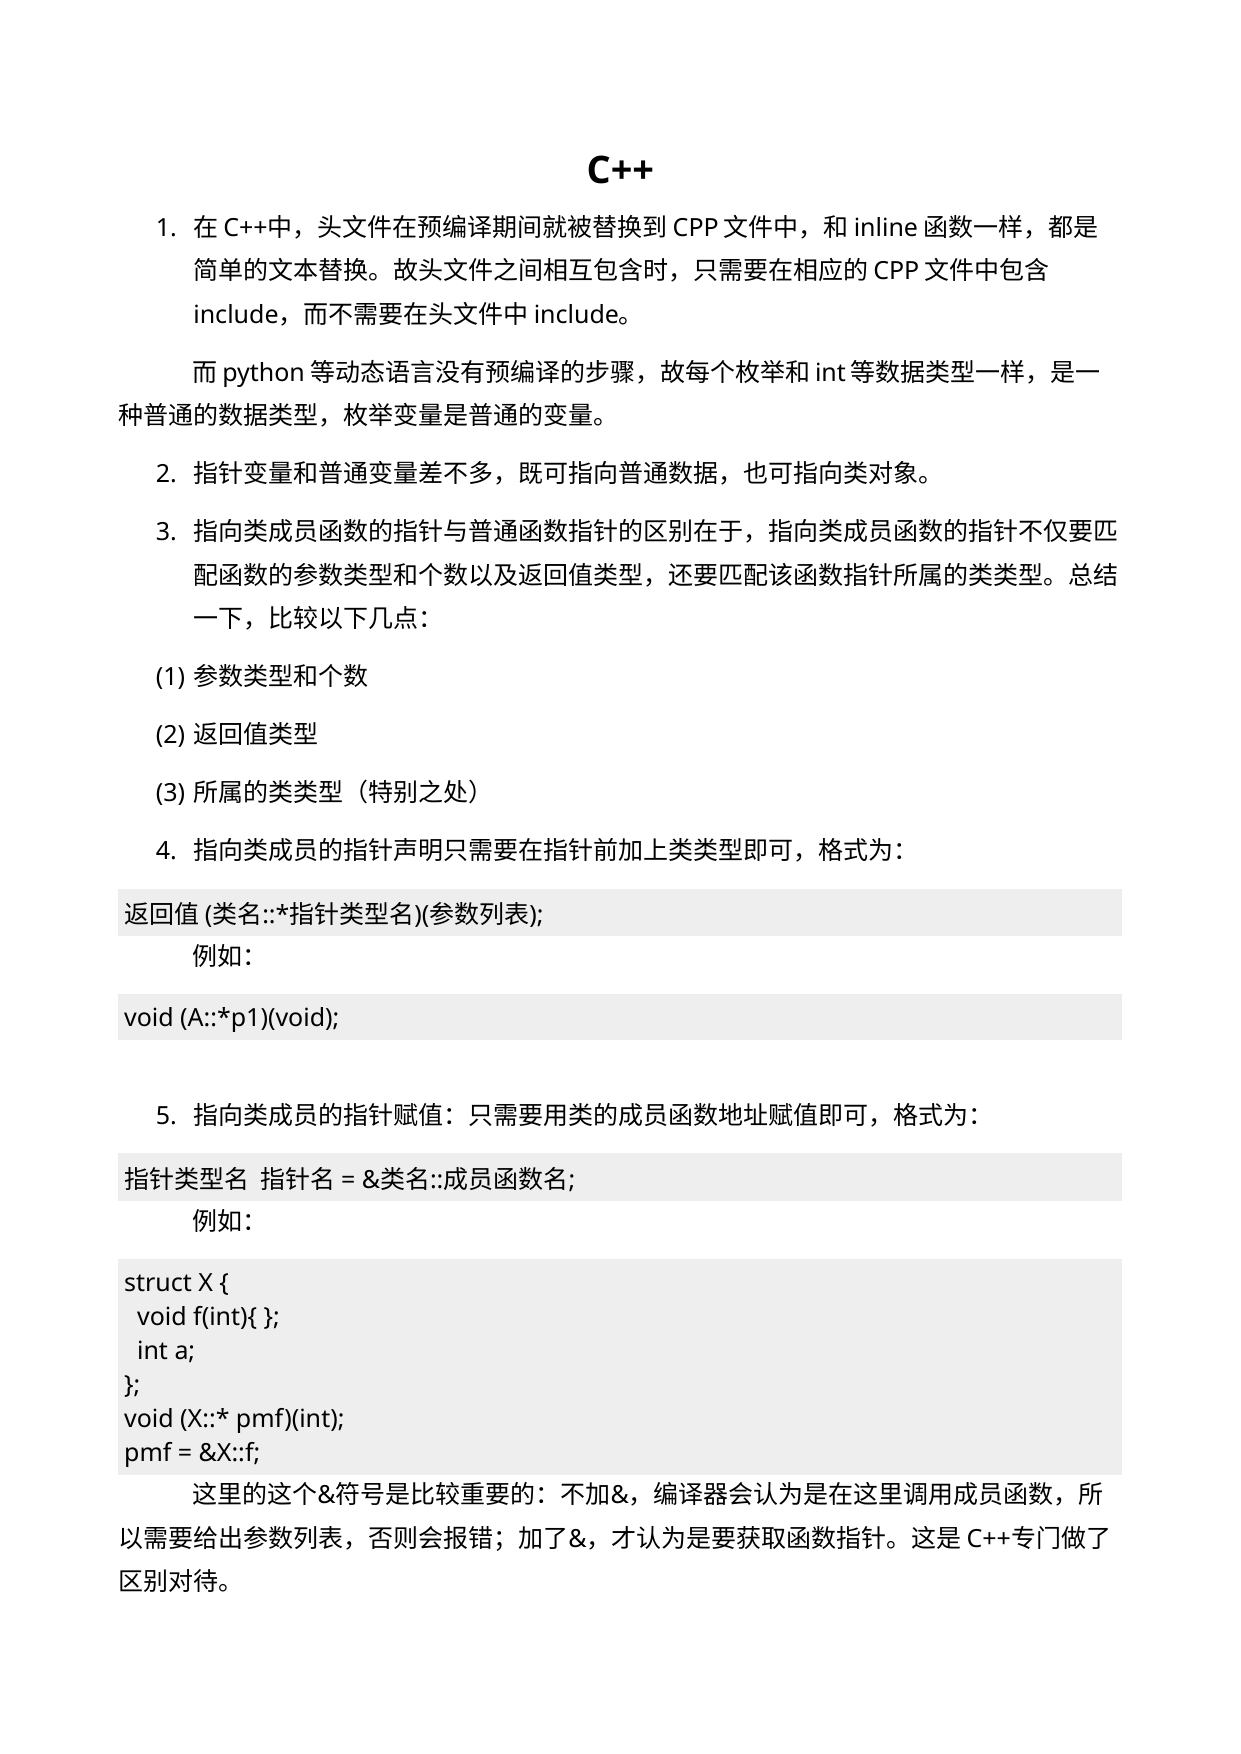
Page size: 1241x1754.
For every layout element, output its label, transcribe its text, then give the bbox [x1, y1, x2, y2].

table_header void (A::*p1)(void); [118, 994, 1122, 1040]
text 而python等动态语言没有预编译的步骤，故每个枚举和int等数据类型一样，是一种普通的数据类型，枚举变量是普通的变量。 [118, 352, 1122, 432]
list 所属的类类型（特别之处） [156, 773, 1122, 809]
list 在C++中，头文件在预编译期间就被替换到CPP文件中，和inline函数一样，都是简单的文本替换。故头文件之间相互包含时，只需要在相应的CPP文件中包含include，而不需要在头文件中include。 [156, 207, 1122, 330]
table_header 指针类型名 指针名 = &类名::成员函数名; [118, 1153, 1122, 1201]
table_header 返回值 (类名::*指针类型名)(参数列表); [118, 889, 1122, 936]
list 参数类型和个数 [156, 657, 1122, 693]
list 指向类成员的指针声明只需要在指针前加上类类型即可，格式为： [156, 831, 1122, 867]
text 例如： [118, 936, 1122, 973]
text 例如： [118, 1201, 1122, 1237]
table_header struct X { void f(int){ }; int a; }; void (X::* pmf)(int); pmf = &X::f; [118, 1259, 1122, 1475]
list 指向类成员函数的指针与普通函数指针的区别在于，指向类成员函数的指针不仅要匹配函数的参数类型和个数以及返回值类型，还要匹配该函数指针所属的类类型。总结一下，比较以下几点： [156, 512, 1122, 635]
list 指向类成员的指针赋值：只需要用类的成员函数地址赋值即可，格式为： [156, 1095, 1122, 1132]
list 指针变量和普通变量差不多，既可指向普通数据，也可指向类对象。 [156, 454, 1122, 490]
text 这里的这个&符号是比较重要的：不加&，编译器会认为是在这里调用成员函数，所以需要给出参数列表，否则会报错；加了&，才认为是要获取函数指针。这是C++专门做了区别对待。 [118, 1475, 1122, 1598]
list 返回值类型 [156, 714, 1122, 751]
subtitle C++ [118, 143, 1122, 195]
